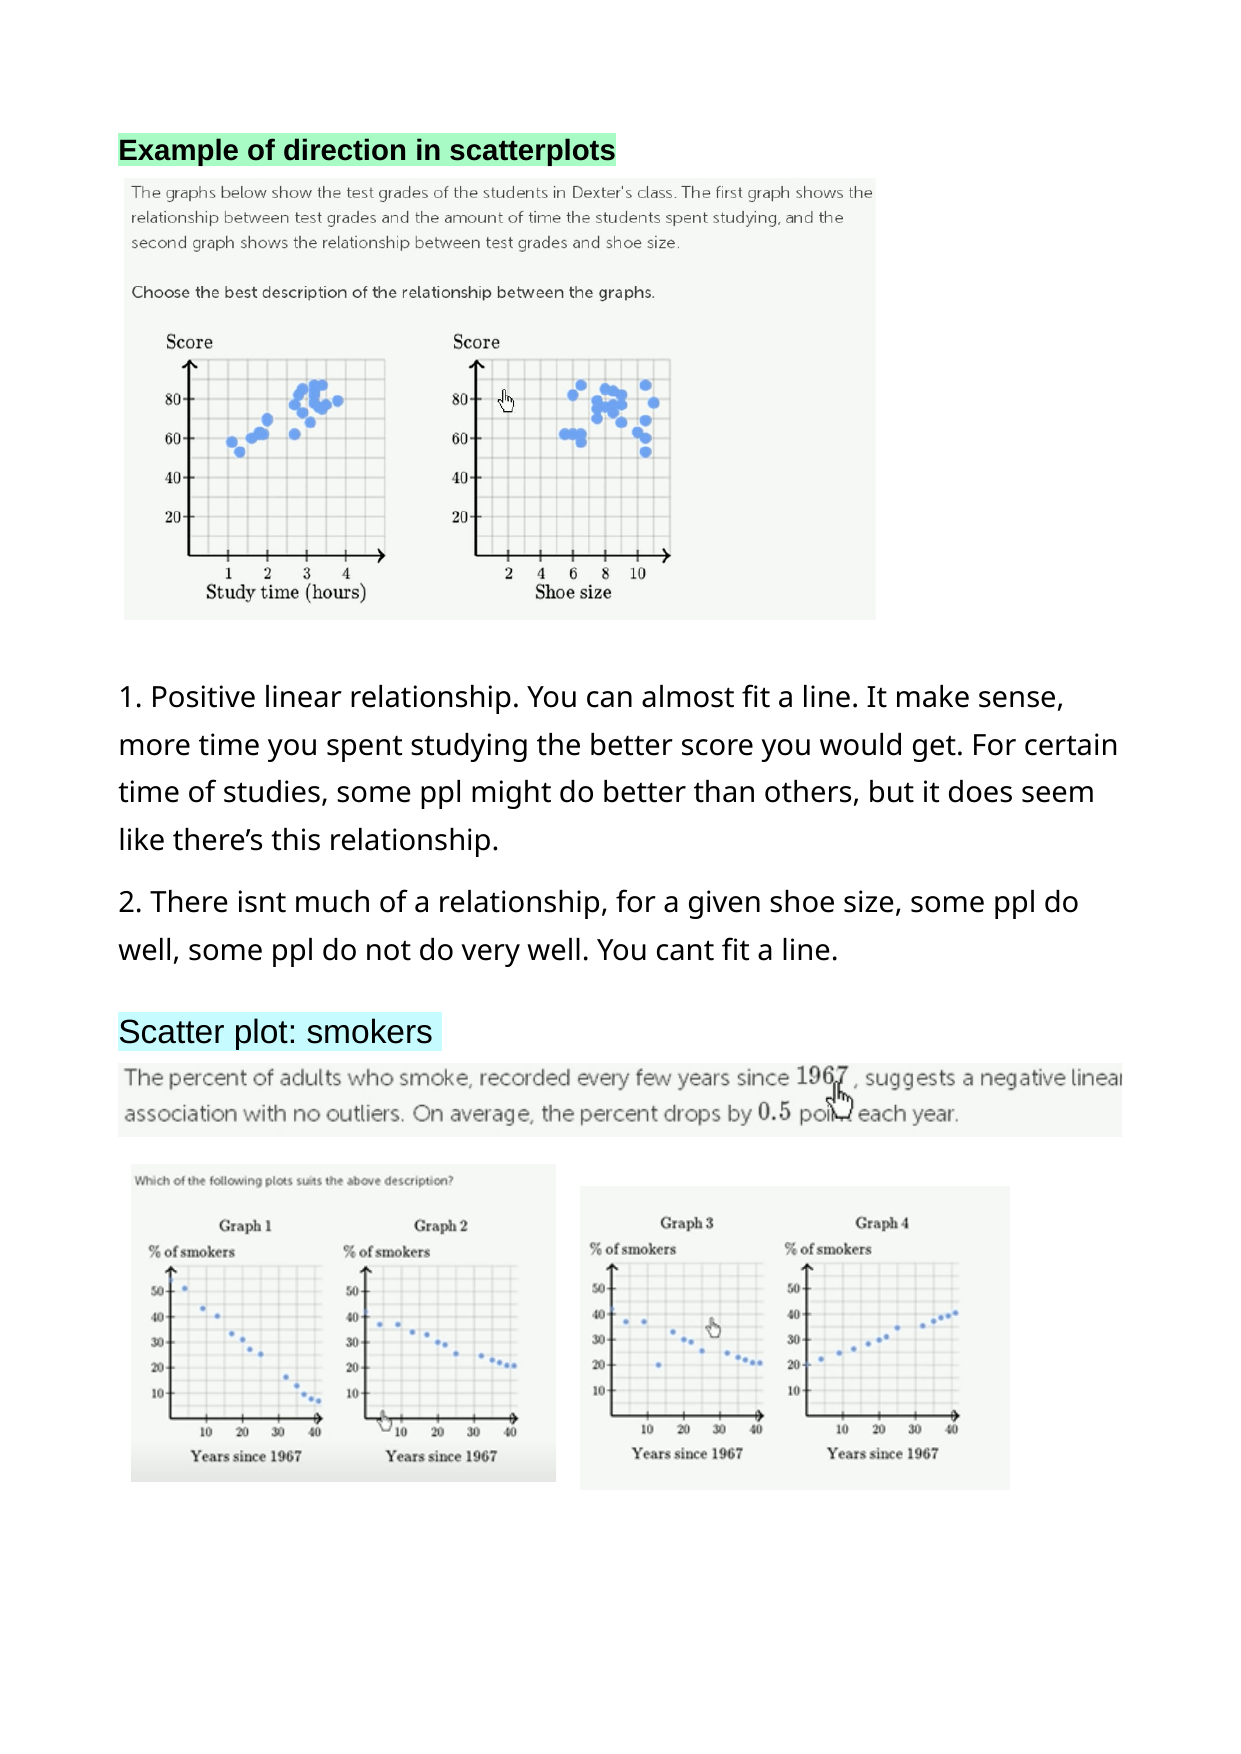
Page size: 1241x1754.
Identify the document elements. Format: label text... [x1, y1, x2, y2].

picture [580, 1186, 1011, 1490]
text 1. Positive linear relationship. You can almost fit a line. It make sense, more time you spent studying the better score you would get. For certain time of studies, some ppl might do better than others, but it does seem like there’s this relationship. [118, 676, 1122, 859]
picture [123, 178, 876, 620]
subtitle Scatter plot: smokers [442, 1012, 1122, 1051]
picture [131, 1164, 557, 1482]
subtitle Example of direction in scatterplots [616, 133, 1122, 166]
text 2. There isnt much of a relationship, for a given shoe size, some ppl do well, some ppl do not do very well. You cant fit a line. [118, 881, 1122, 969]
picture [118, 1063, 1123, 1137]
